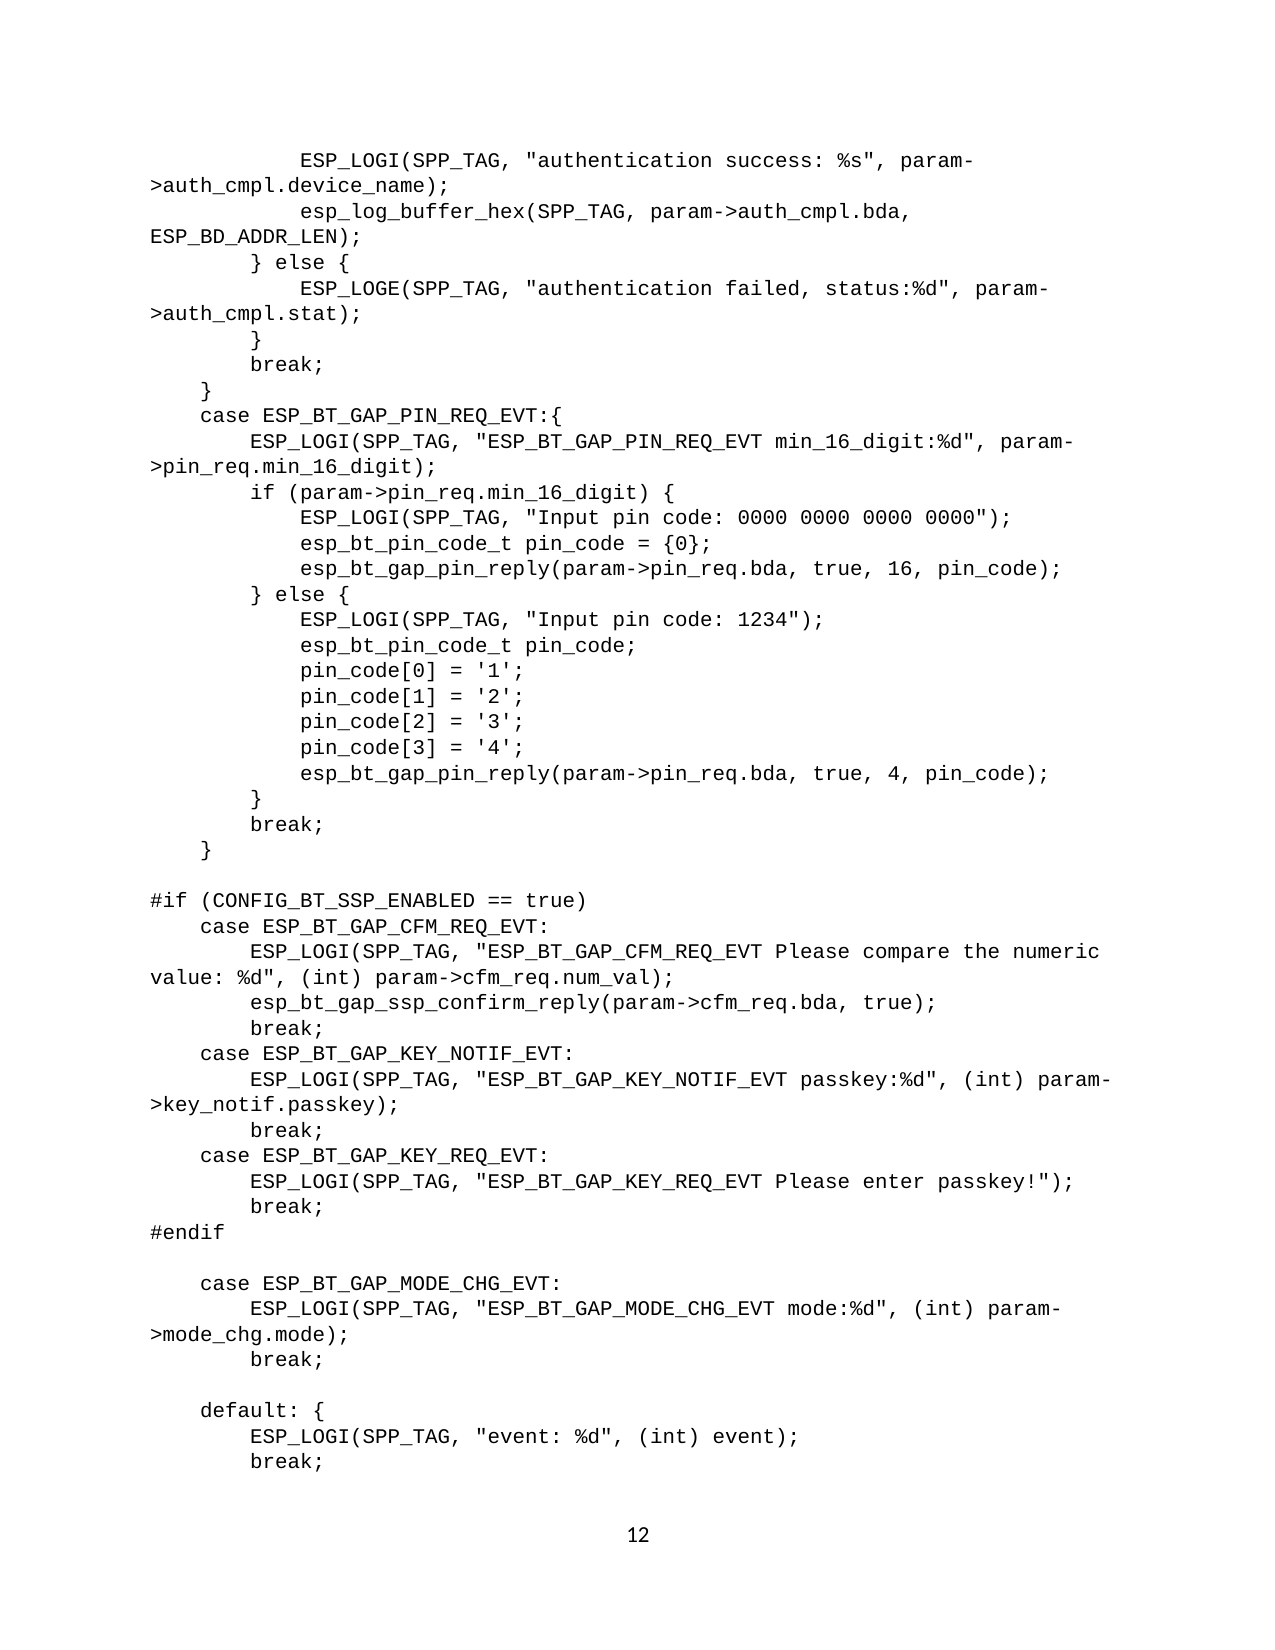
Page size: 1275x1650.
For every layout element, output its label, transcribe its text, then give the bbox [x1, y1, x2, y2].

text break; [150, 1452, 1125, 1475]
text break; [150, 354, 1125, 378]
text } [150, 380, 1125, 403]
text break; [150, 1120, 1125, 1143]
text default: { [150, 1401, 1125, 1424]
text esp_log_buffer_hex(SPP_TAG, param->auth_cmpl.bda, ESP_BD_ADDR_LEN); [150, 201, 1125, 250]
text esp_bt_pin_code_t pin_code = {0}; [150, 533, 1125, 556]
text ESP_LOGI(SPP_TAG, "authentication success: %s", param->auth_cmpl.device_name); [150, 150, 1125, 199]
text esp_bt_pin_code_t pin_code; [150, 635, 1125, 658]
text esp_bt_gap_pin_reply(param->pin_req.bda, true, 16, pin_code); [150, 558, 1125, 582]
text ESP_LOGI(SPP_TAG, "ESP_BT_GAP_MODE_CHG_EVT mode:%d", (int) param->mode_chg.mode); [150, 1298, 1125, 1348]
text ESP_LOGI(SPP_TAG, "Input pin code: 0000 0000 0000 0000"); [150, 507, 1125, 531]
text ESP_LOGI(SPP_TAG, "Input pin code: 1234"); [150, 609, 1125, 633]
text } [150, 839, 1125, 863]
text pin_code[2] = '3'; [150, 711, 1125, 735]
text } [150, 788, 1125, 812]
text pin_code[1] = '2'; [150, 686, 1125, 709]
text case ESP_BT_GAP_CFM_REQ_EVT: [150, 916, 1125, 939]
text esp_bt_gap_pin_reply(param->pin_req.bda, true, 4, pin_code); [150, 762, 1125, 786]
text case ESP_BT_GAP_KEY_REQ_EVT: [150, 1145, 1125, 1169]
text ESP_LOGI(SPP_TAG, "ESP_BT_GAP_CFM_REQ_EVT Please compare the numeric value: %d", (int) param->cfm_req.num_val); [150, 941, 1125, 990]
text ESP_LOGI(SPP_TAG, "ESP_BT_GAP_KEY_REQ_EVT Please enter passkey!"); [150, 1171, 1125, 1194]
text } else { [150, 584, 1125, 607]
text } [150, 329, 1125, 352]
text ESP_LOGI(SPP_TAG, "ESP_BT_GAP_PIN_REQ_EVT min_16_digit:%d", param->pin_req.min_16_digit); [150, 431, 1125, 480]
text if (param->pin_req.min_16_digit) { [150, 482, 1125, 505]
text ESP_LOGI(SPP_TAG, "event: %d", (int) event); [150, 1426, 1125, 1450]
text break; [150, 1018, 1125, 1041]
text #if (CONFIG_BT_SSP_ENABLED == true) [150, 890, 1125, 914]
text ESP_LOGI(SPP_TAG, "ESP_BT_GAP_KEY_NOTIF_EVT passkey:%d", (int) param->key_notif.passkey); [150, 1069, 1125, 1118]
text break; [150, 813, 1125, 837]
text } else { [150, 252, 1125, 276]
text case ESP_BT_GAP_PIN_REQ_EVT:{ [150, 405, 1125, 429]
text esp_bt_gap_ssp_confirm_reply(param->cfm_req.bda, true); [150, 992, 1125, 1016]
text #endif [150, 1222, 1125, 1246]
text case ESP_BT_GAP_MODE_CHG_EVT: [150, 1273, 1125, 1297]
text ESP_LOGE(SPP_TAG, "authentication failed, status:%d", param->auth_cmpl.stat); [150, 278, 1125, 327]
text break; [150, 1196, 1125, 1220]
text break; [150, 1349, 1125, 1373]
text case ESP_BT_GAP_KEY_NOTIF_EVT: [150, 1043, 1125, 1067]
text pin_code[3] = '4'; [150, 737, 1125, 761]
text pin_code[0] = '1'; [150, 660, 1125, 684]
